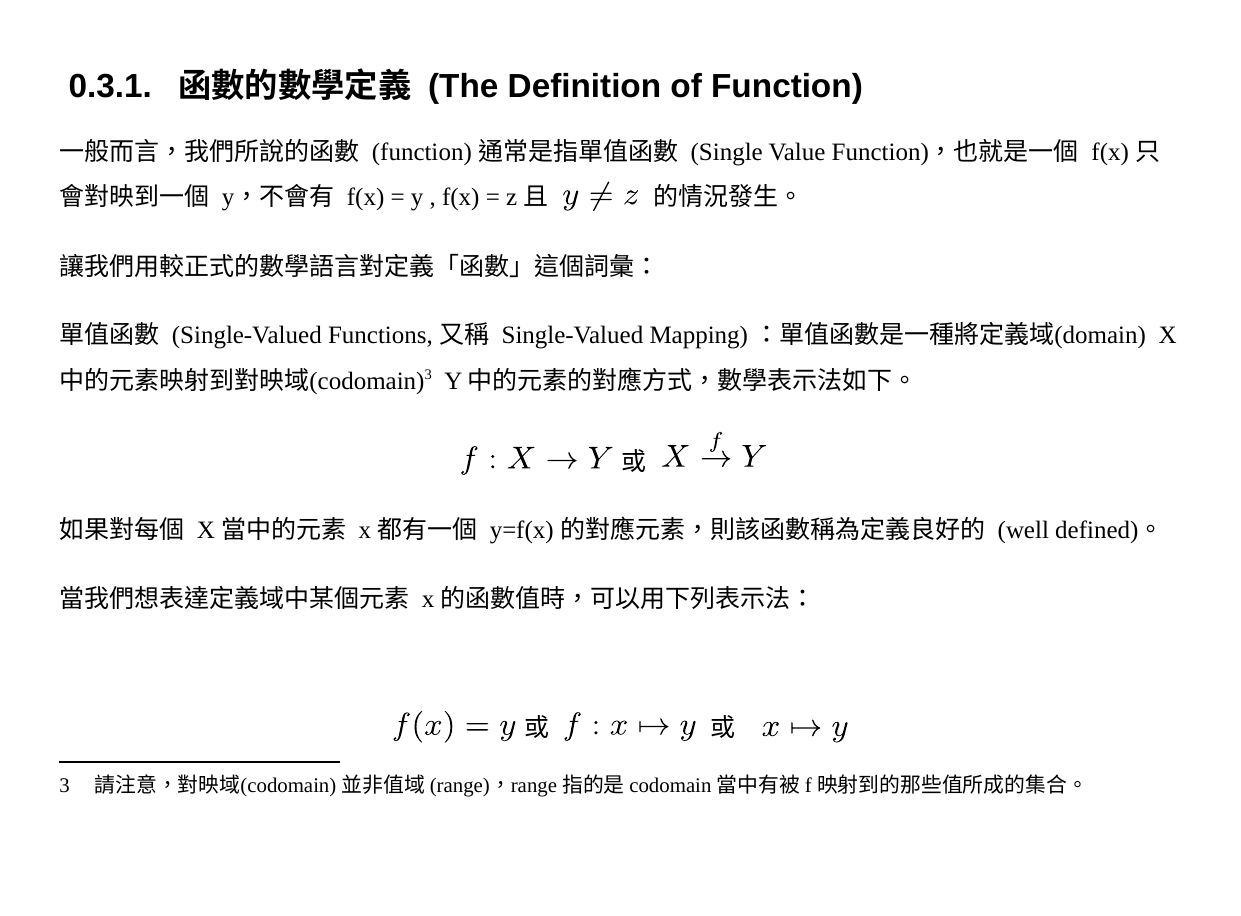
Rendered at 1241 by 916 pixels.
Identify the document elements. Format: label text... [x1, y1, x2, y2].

text 請注意，對映域(codomain) 並非值域 (range)，range 指的是 codomain 當中有被 f 映射到的那些值所成的集合。 [59, 768, 1181, 798]
text 或 或 [59, 707, 1181, 745]
text 當我們想表達定義域中某個元素 x 的函數值時，可以用下列表示法： [59, 579, 1181, 615]
text 如果對每個 X 當中的元素 x 都有一個 y=f(x) 的對應元素，則該函數稱為定義良好的 (well defined)。 [59, 510, 1181, 546]
text 一般而言，我們所說的函數 (function) 通常是指單值函數 (Single Value Function)，也就是一個 f(x) 只會對映到一個 y，不會有 f(x) = y , f(x) = z 且 的情況發生。 [59, 132, 1181, 213]
subtitle 函數的數學定義 (The Definition of Function) [59, 59, 1181, 107]
text 讓我們用較正式的數學語言對定義「函數」這個詞彙： [59, 246, 1181, 282]
text 或 [59, 429, 1181, 477]
text 單值函數 (Single-Valued Functions, 又稱 Single-Valued Mapping) ：單值函數是一種將定義域(domain) X 中的元素映射到對映域(codomain) Y 中的元素的對應方式，數學表示法如下。 [59, 315, 1181, 396]
